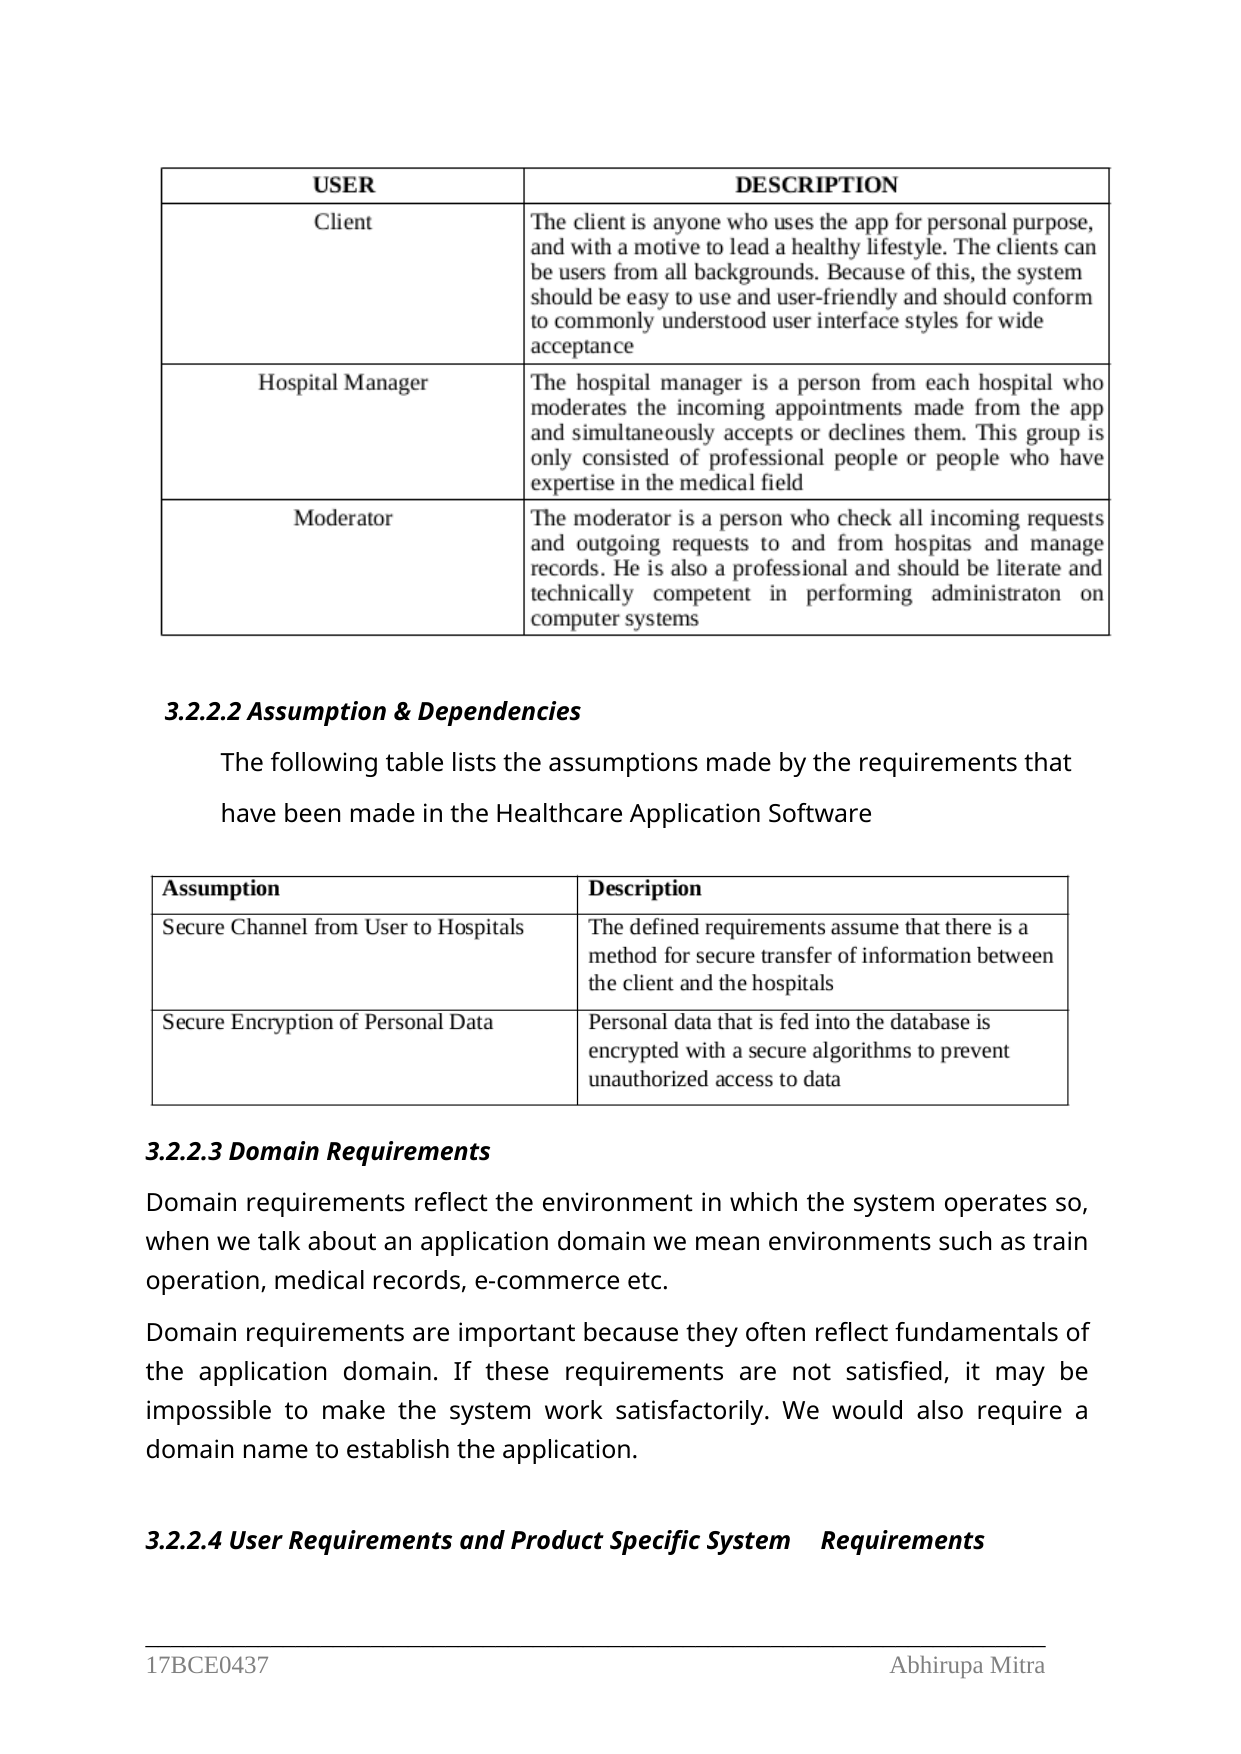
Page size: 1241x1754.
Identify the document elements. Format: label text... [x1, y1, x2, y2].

text Domain requirements are important because they often reflect fundamentals of the application domain. If these requirements are not satisfied, it may be impossible to make the system work satisfactorily. We would also require a domain name to establish the application. [145, 1314, 1090, 1466]
list 3.2.2.3 Domain Requirements [145, 847, 1090, 1167]
list The following table lists the assumptions made by the requirements that have been made in the Healthcare Application Software [220, 745, 1090, 830]
picture [106, 860, 1081, 1117]
picture [152, 147, 1133, 650]
list 3.2.2.2 Assumption & Dependencies [145, 694, 1090, 728]
list 3.2.2.4 User Requirements and Product Specific System Requirements [145, 1523, 1090, 1557]
list Domain requirements reflect the environment in which the system operates so, when we talk about an application domain we mean environments such as train operation, medical records, e-commerce etc. [145, 1184, 1090, 1297]
